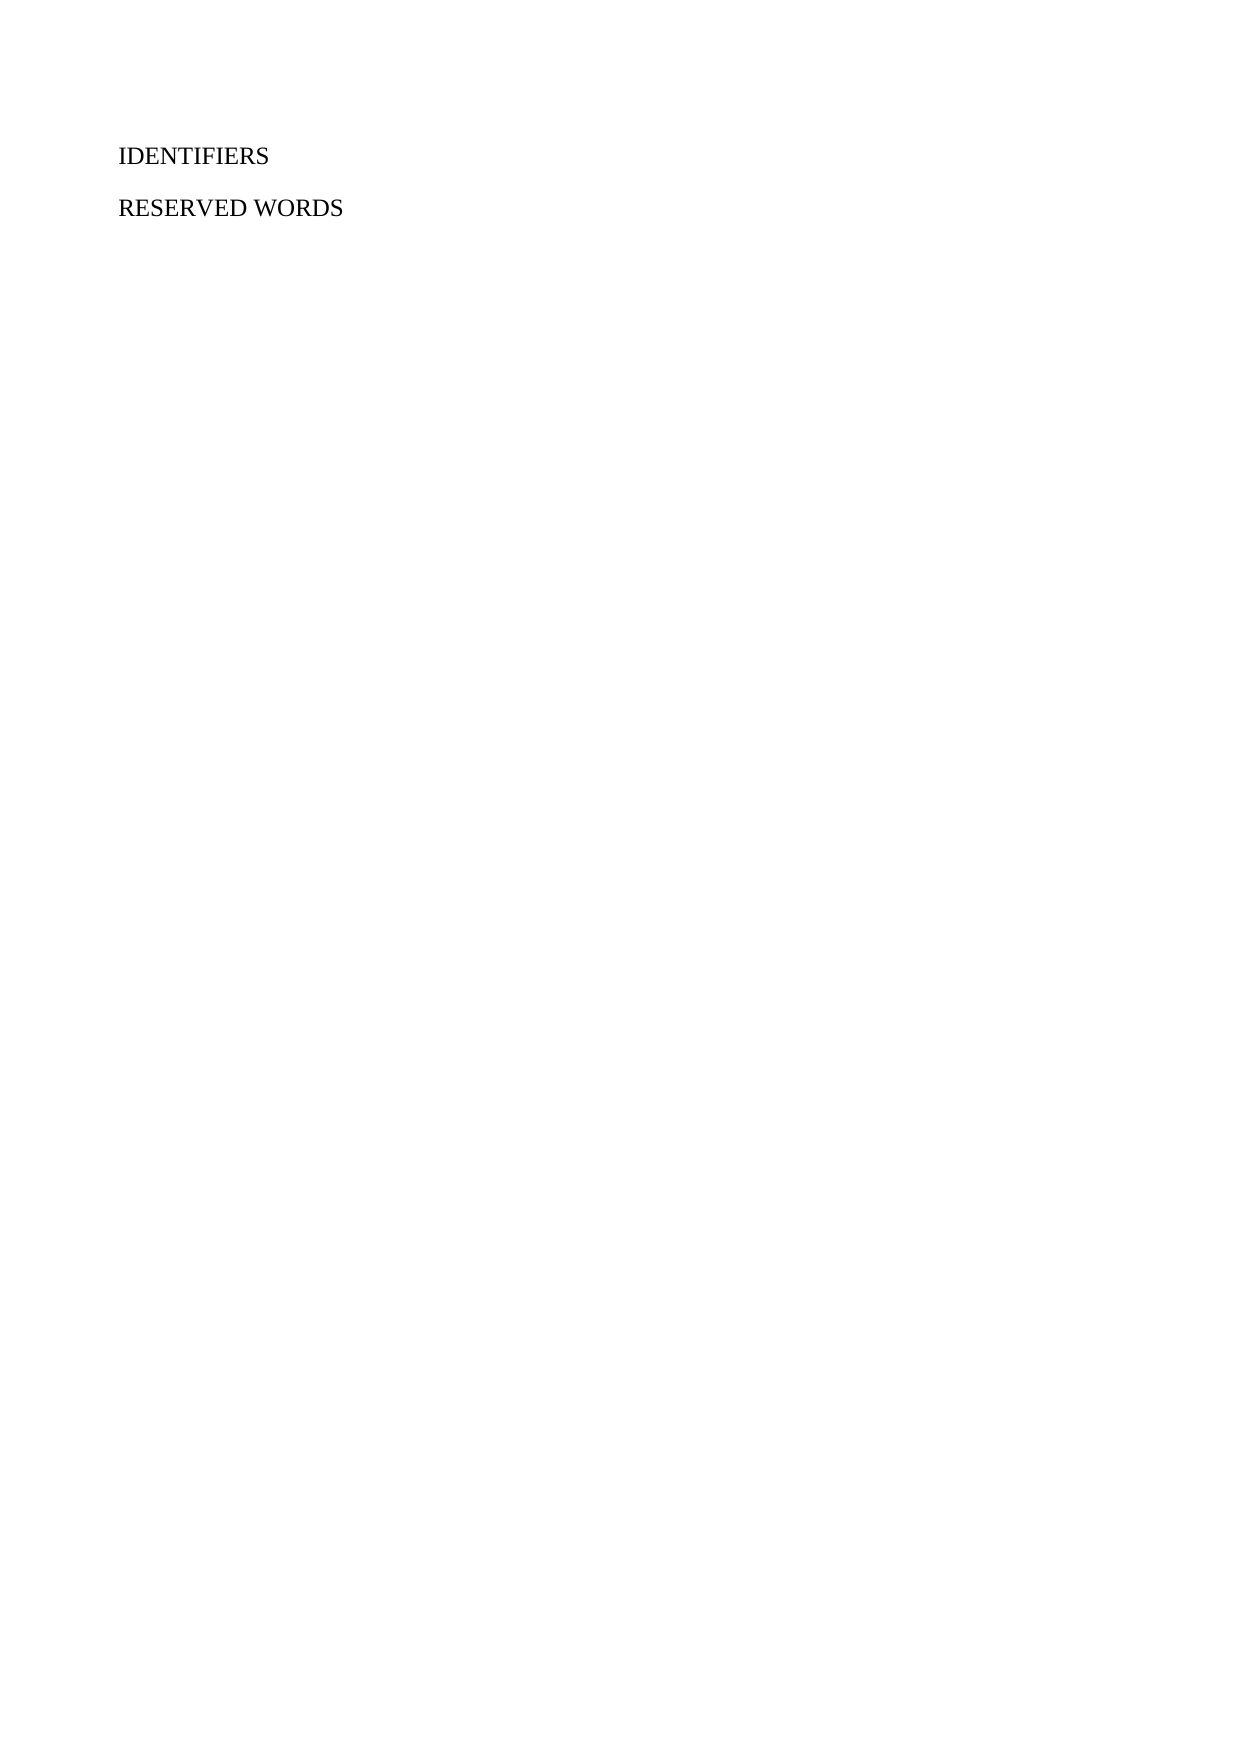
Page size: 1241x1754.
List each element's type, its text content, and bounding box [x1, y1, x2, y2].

text RESERVED WORDS [118, 193, 1122, 221]
text IDENTIFIERS [118, 141, 1122, 170]
